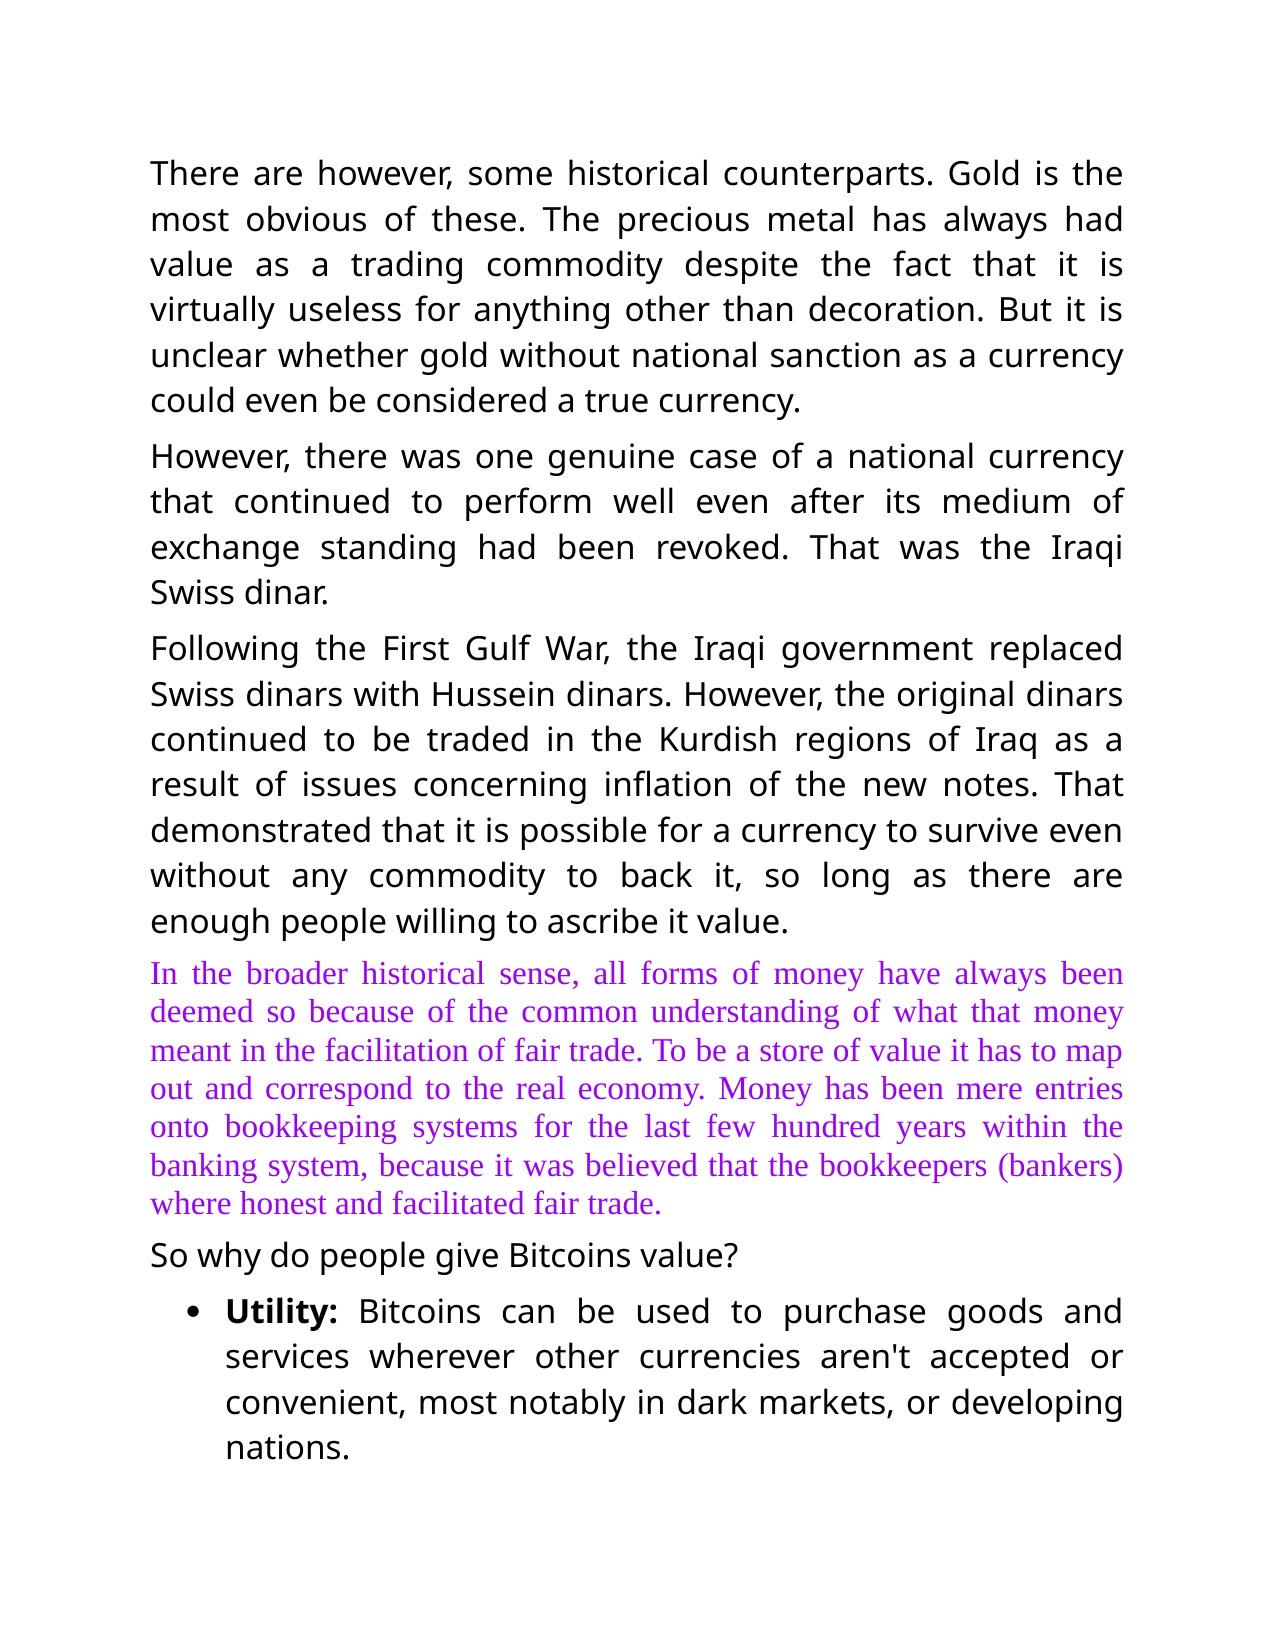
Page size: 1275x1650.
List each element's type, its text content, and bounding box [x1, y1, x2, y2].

text However, there was one genuine case of a national currency that continued to perform well even after its medium of exchange standing had been revoked. That was the Iraqi Swiss dinar. [150, 433, 1125, 614]
text There are however, some historical counterparts. Gold is the most obvious of these. The precious metal has always had value as a trading commodity despite the fact that it is virtually useless for anything other than decoration. But it is unclear whether gold without national sanction as a currency could even be considered a true currency. [150, 150, 1125, 422]
text So why do people give Bitcoins value? [150, 1232, 1125, 1277]
list Utility: Bitcoins can be used to purchase goods and services wherever other currencies aren't accepted or convenient, most notably in dark markets, or developing nations. [187, 1288, 1125, 1469]
text Following the First Gulf War, the Iraqi government replaced Swiss dinars with Hussein dinars. However, the original dinars continued to be traded in the Kurdish regions of Iraq as a result of issues concerning inflation of the new notes. That demonstrated that it is possible for a currency to survive even without any commodity to back it, so long as there are enough people willing to ascribe it value. [150, 625, 1125, 943]
text In the broader historical sense, all forms of money have always been deemed so because of the common understanding of what that money meant in the facilitation of fair trade. To be a store of value it has to map out and correspond to the real economy. Money has been mere entries onto bookkeeping systems for the last few hundred years within the banking system, because it was believed that the bookkeepers (bankers) where honest and facilitated fair trade. [150, 953, 1125, 1222]
